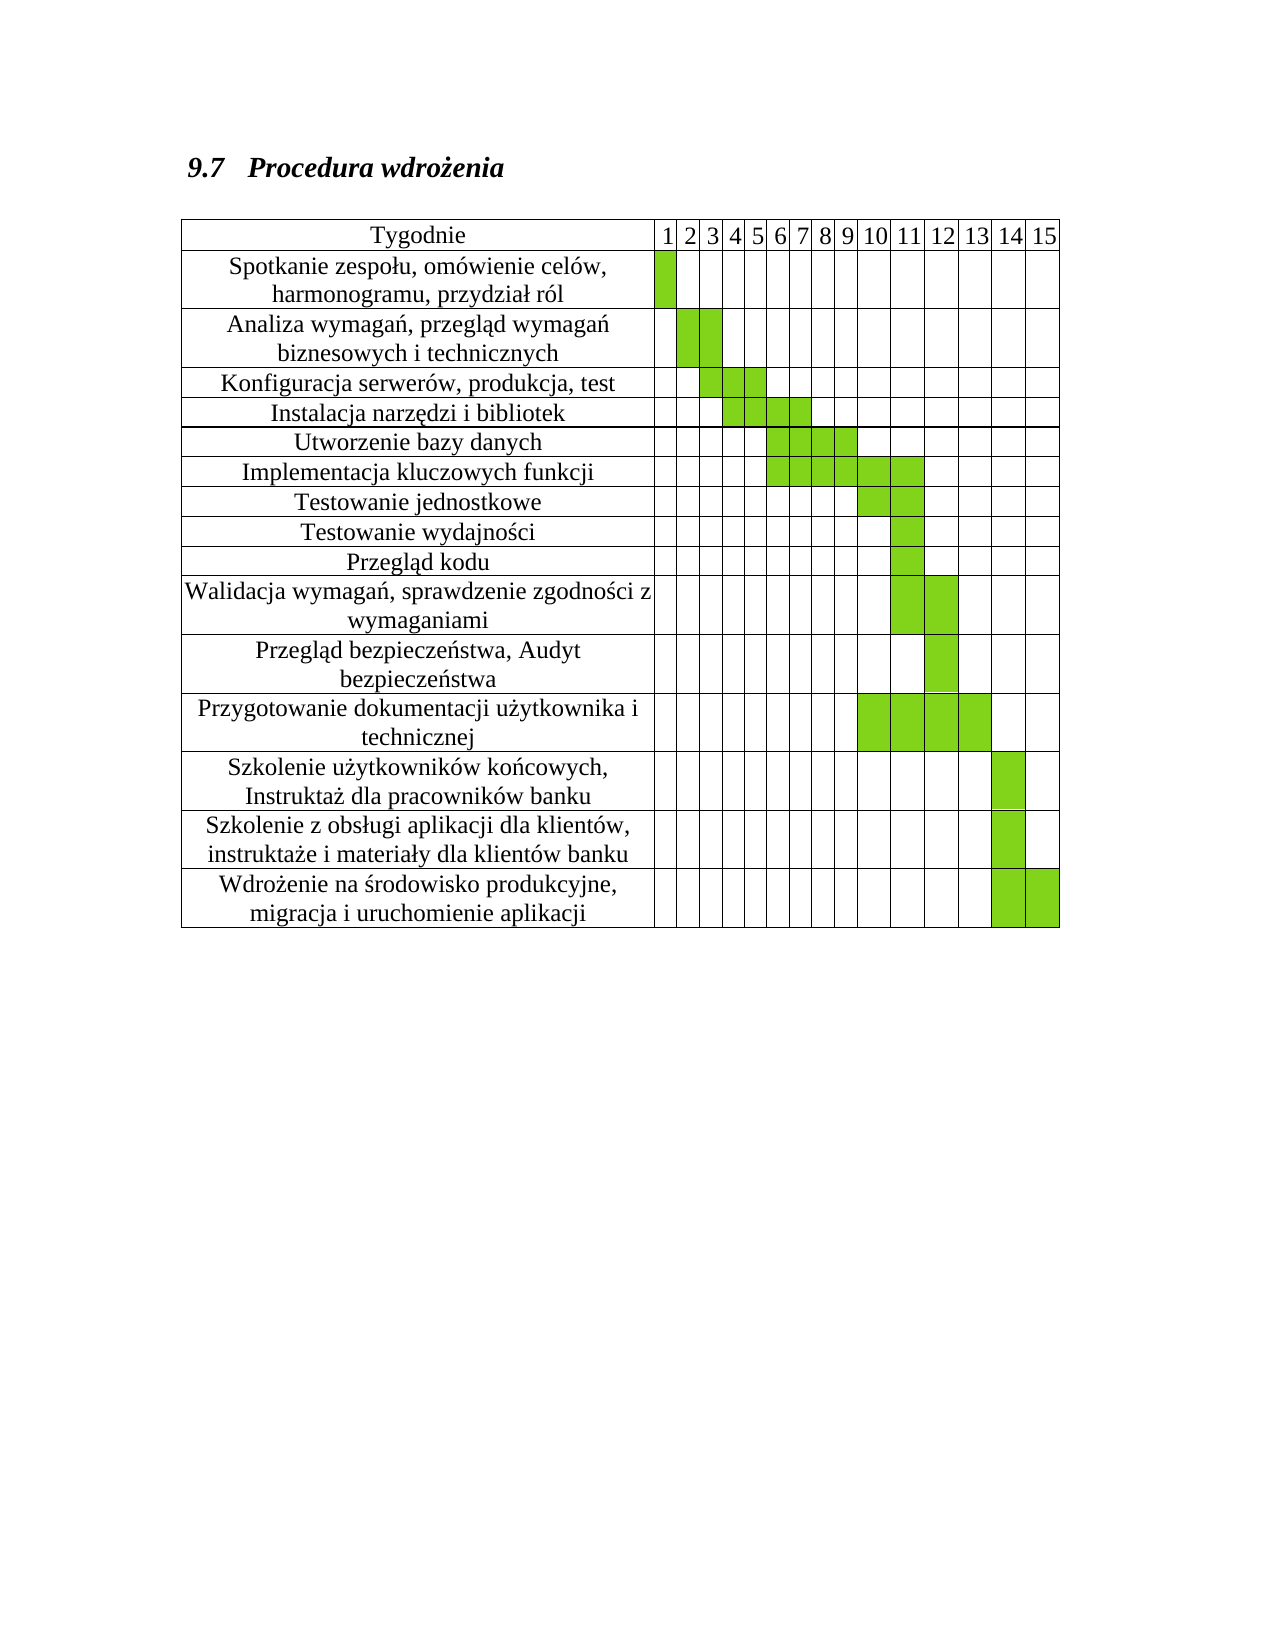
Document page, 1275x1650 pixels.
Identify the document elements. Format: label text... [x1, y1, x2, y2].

table_cell [858, 368, 890, 397]
table_cell [992, 251, 1025, 308]
table_cell [700, 869, 722, 927]
table_cell [677, 398, 699, 426]
table_cell [812, 368, 834, 397]
table_cell [790, 309, 811, 367]
table_cell [700, 398, 722, 426]
table_cell [1026, 428, 1059, 456]
table_cell [835, 869, 857, 927]
table_cell [812, 487, 834, 516]
table_cell [700, 251, 722, 308]
table_cell [1026, 398, 1059, 426]
table_cell [767, 547, 789, 575]
table_cell [959, 251, 991, 308]
table_cell [992, 694, 1025, 751]
table_cell [655, 368, 676, 397]
table_cell [925, 487, 958, 516]
table_cell Testowanie jednostkowe [182, 487, 654, 516]
table_cell [655, 811, 676, 868]
table_cell [925, 811, 958, 868]
table_cell [835, 398, 857, 426]
table_cell [767, 869, 789, 927]
table_header 15 [1026, 220, 1059, 250]
table_cell [700, 309, 722, 367]
table_cell [790, 576, 811, 634]
table_cell [835, 811, 857, 868]
table_cell [835, 517, 857, 546]
table_cell [992, 869, 1025, 927]
table_cell [812, 457, 834, 486]
table_cell [767, 635, 789, 692]
table_cell [745, 428, 766, 456]
table_cell [677, 251, 699, 308]
table_cell [677, 457, 699, 486]
table_cell [891, 251, 924, 308]
table_header 12 [925, 220, 958, 250]
table_cell [835, 368, 857, 397]
table_cell [745, 869, 766, 927]
table_cell [891, 752, 924, 809]
table_cell [677, 309, 699, 367]
table_cell [1026, 368, 1059, 397]
table_cell [655, 869, 676, 927]
table_cell [700, 428, 722, 456]
table_cell [723, 251, 744, 308]
table_cell [925, 398, 958, 426]
table_cell [790, 547, 811, 575]
table_cell [767, 398, 789, 426]
table_cell [723, 869, 744, 927]
table_cell [790, 251, 811, 308]
table_cell [677, 517, 699, 546]
table_cell [959, 398, 991, 426]
table_cell [655, 487, 676, 516]
table_cell [700, 457, 722, 486]
table_cell [1026, 251, 1059, 308]
table_cell [891, 517, 924, 546]
table_cell [655, 309, 676, 367]
table_cell [835, 635, 857, 692]
table_cell [700, 487, 722, 516]
table_cell [655, 251, 676, 308]
table_cell [1026, 309, 1059, 367]
table_cell [891, 368, 924, 397]
table_cell [655, 428, 676, 456]
table_cell [925, 517, 958, 546]
table_cell [835, 576, 857, 634]
table_cell [959, 811, 991, 868]
table_cell [745, 694, 766, 751]
table_cell [812, 576, 834, 634]
table_cell [812, 251, 834, 308]
table_cell [655, 457, 676, 486]
table_cell Konfiguracja serwerów, produkcja, test [182, 368, 654, 397]
table_cell [835, 752, 857, 809]
table_cell [992, 547, 1025, 575]
table_cell [891, 576, 924, 634]
table_cell [858, 457, 890, 486]
table_cell [858, 251, 890, 308]
table_cell [858, 635, 890, 692]
table_cell [959, 517, 991, 546]
table_cell [925, 694, 958, 751]
table_header 2 [677, 220, 699, 250]
table_header 4 [723, 220, 744, 250]
table_cell [925, 635, 958, 692]
table_cell [655, 752, 676, 809]
table_cell [767, 309, 789, 367]
table_cell [723, 752, 744, 809]
table_cell [723, 398, 744, 426]
table_cell [700, 752, 722, 809]
table_cell [925, 309, 958, 367]
table_cell [891, 547, 924, 575]
table_cell [925, 547, 958, 575]
table_cell [745, 487, 766, 516]
table_cell [858, 869, 890, 927]
table_cell [959, 869, 991, 927]
table_header 9 [835, 220, 857, 250]
table_cell [745, 457, 766, 486]
table_cell [723, 309, 744, 367]
table_cell Wdrożenie na środowisko produkcyjne, migracja i uruchomienie aplikacji [182, 869, 654, 927]
table_cell [790, 457, 811, 486]
table_cell [925, 576, 958, 634]
table_cell Testowanie wydajności [182, 517, 654, 546]
table_cell [835, 428, 857, 456]
table_cell [812, 811, 834, 868]
table_cell [812, 547, 834, 575]
table_cell [677, 576, 699, 634]
table_cell [1026, 487, 1059, 516]
table_cell [925, 869, 958, 927]
table_cell [992, 752, 1025, 809]
table_cell [655, 635, 676, 692]
table_cell [891, 811, 924, 868]
table_cell [723, 487, 744, 516]
table_cell [1026, 694, 1059, 751]
table_cell [992, 635, 1025, 692]
table_cell [723, 428, 744, 456]
table_cell [767, 576, 789, 634]
table_cell [700, 576, 722, 634]
subtitle Procedura wdrożenia [187, 150, 1087, 183]
table_cell Implementacja kluczowych funkcji [182, 457, 654, 486]
table_cell [700, 547, 722, 575]
table_cell [1026, 752, 1059, 809]
table_cell Spotkanie zespołu, omówienie celów, harmonogramu, przydział ról [182, 251, 654, 308]
table_header Tygodnie [182, 220, 654, 250]
table_header 14 [992, 220, 1025, 250]
table_cell [891, 487, 924, 516]
table_cell [790, 869, 811, 927]
table_cell [745, 517, 766, 546]
table_cell [1026, 811, 1059, 868]
table_header 6 [767, 220, 789, 250]
table_cell [925, 428, 958, 456]
table_cell Przegląd kodu [182, 547, 654, 575]
table_cell [700, 635, 722, 692]
table_cell [858, 309, 890, 367]
table_cell [790, 635, 811, 692]
table_cell [812, 694, 834, 751]
table_cell [891, 428, 924, 456]
table_cell [959, 576, 991, 634]
table_cell [925, 251, 958, 308]
table_cell [1026, 547, 1059, 575]
table_cell [992, 428, 1025, 456]
table_cell [655, 517, 676, 546]
table_cell Przegląd bezpieczeństwa, Audyt bezpieczeństwa [182, 635, 654, 692]
table_cell [790, 752, 811, 809]
table_cell [723, 517, 744, 546]
table_header 1 [655, 220, 676, 250]
table_cell [835, 457, 857, 486]
table_cell [790, 694, 811, 751]
table_cell [767, 694, 789, 751]
table_cell [655, 576, 676, 634]
table_cell [767, 457, 789, 486]
table_cell [790, 398, 811, 426]
table_cell [959, 694, 991, 751]
table_cell [723, 457, 744, 486]
table_cell [723, 635, 744, 692]
table_cell [891, 398, 924, 426]
table_cell [891, 635, 924, 692]
table_cell [677, 694, 699, 751]
table_header 10 [858, 220, 890, 250]
table_cell [959, 428, 991, 456]
table_cell [677, 752, 699, 809]
table_cell [992, 398, 1025, 426]
table_cell [745, 635, 766, 692]
table_cell [790, 517, 811, 546]
table_cell [745, 309, 766, 367]
table_cell [790, 368, 811, 397]
table_cell [858, 694, 890, 751]
table_cell [723, 694, 744, 751]
table_cell [992, 517, 1025, 546]
table_cell [767, 811, 789, 868]
table_cell [745, 547, 766, 575]
table_cell [767, 428, 789, 456]
table_cell [858, 547, 890, 575]
table_cell [992, 457, 1025, 486]
table_cell [790, 487, 811, 516]
table_cell [655, 398, 676, 426]
table_cell [959, 368, 991, 397]
table_cell [992, 368, 1025, 397]
table_cell [959, 635, 991, 692]
table_cell [959, 752, 991, 809]
table_cell [858, 428, 890, 456]
table_cell [992, 576, 1025, 634]
table_cell [745, 368, 766, 397]
table_cell Walidacja wymagań, sprawdzenie zgodności z wymaganiami [182, 576, 654, 634]
table_header 7 [790, 220, 811, 250]
table_cell [959, 487, 991, 516]
table_cell [1026, 869, 1059, 927]
table_cell [677, 487, 699, 516]
table_cell [745, 752, 766, 809]
table_header 11 [891, 220, 924, 250]
table_cell [700, 368, 722, 397]
table_cell [835, 694, 857, 751]
table_cell Szkolenie z obsługi aplikacji dla klientów, instruktaże i materiały dla klientów banku [182, 811, 654, 868]
table_cell [677, 547, 699, 575]
table_cell Instalacja narzędzi i bibliotek [182, 398, 654, 426]
table_cell [992, 309, 1025, 367]
table_cell [925, 368, 958, 397]
table_header 5 [745, 220, 766, 250]
table_cell [767, 487, 789, 516]
table_cell [677, 869, 699, 927]
table_cell [959, 309, 991, 367]
table_cell [767, 517, 789, 546]
table_cell [835, 547, 857, 575]
table_header 13 [959, 220, 991, 250]
table_cell [812, 428, 834, 456]
table_cell [891, 694, 924, 751]
table_cell [700, 811, 722, 868]
table_cell [700, 517, 722, 546]
table_cell [723, 811, 744, 868]
table_cell [812, 398, 834, 426]
table_cell [790, 428, 811, 456]
table_cell [677, 811, 699, 868]
table_cell [723, 576, 744, 634]
table_cell [992, 487, 1025, 516]
table_cell [858, 487, 890, 516]
table_cell Przygotowanie dokumentacji użytkownika i technicznej [182, 694, 654, 751]
table_cell [677, 428, 699, 456]
table_cell Utworzenie bazy danych [182, 428, 654, 456]
table_cell [959, 457, 991, 486]
table_cell [835, 309, 857, 367]
table_cell [858, 398, 890, 426]
table_header 8 [812, 220, 834, 250]
table_cell Analiza wymagań, przegląd wymagań biznesowych i technicznych [182, 309, 654, 367]
table_cell [835, 251, 857, 308]
table_cell [767, 752, 789, 809]
table_cell [1026, 635, 1059, 692]
table_cell [1026, 517, 1059, 546]
table_cell [723, 368, 744, 397]
table_cell [858, 517, 890, 546]
table_cell [891, 457, 924, 486]
table_cell [812, 635, 834, 692]
table_cell [812, 309, 834, 367]
table_cell [677, 635, 699, 692]
table_cell [858, 752, 890, 809]
table_cell [925, 457, 958, 486]
table_cell [858, 811, 890, 868]
table_cell [891, 309, 924, 367]
table_cell Szkolenie użytkowników końcowych, Instruktaż dla pracowników banku [182, 752, 654, 809]
table_cell [745, 398, 766, 426]
table_cell [891, 869, 924, 927]
table_cell [835, 487, 857, 516]
table_cell [745, 576, 766, 634]
table_cell [745, 811, 766, 868]
table_cell [1026, 457, 1059, 486]
table_cell [992, 811, 1025, 868]
table_cell [767, 368, 789, 397]
table_cell [700, 694, 722, 751]
table_cell [723, 547, 744, 575]
table_cell [925, 752, 958, 809]
table_cell [677, 368, 699, 397]
table_cell [790, 811, 811, 868]
table_cell [812, 752, 834, 809]
table_cell [655, 694, 676, 751]
table_cell [959, 547, 991, 575]
table_cell [745, 251, 766, 308]
table_cell [655, 547, 676, 575]
table_cell [767, 251, 789, 308]
table_cell [812, 869, 834, 927]
table_cell [812, 517, 834, 546]
table_header 3 [700, 220, 722, 250]
table_cell [858, 576, 890, 634]
table_cell [1026, 576, 1059, 634]
